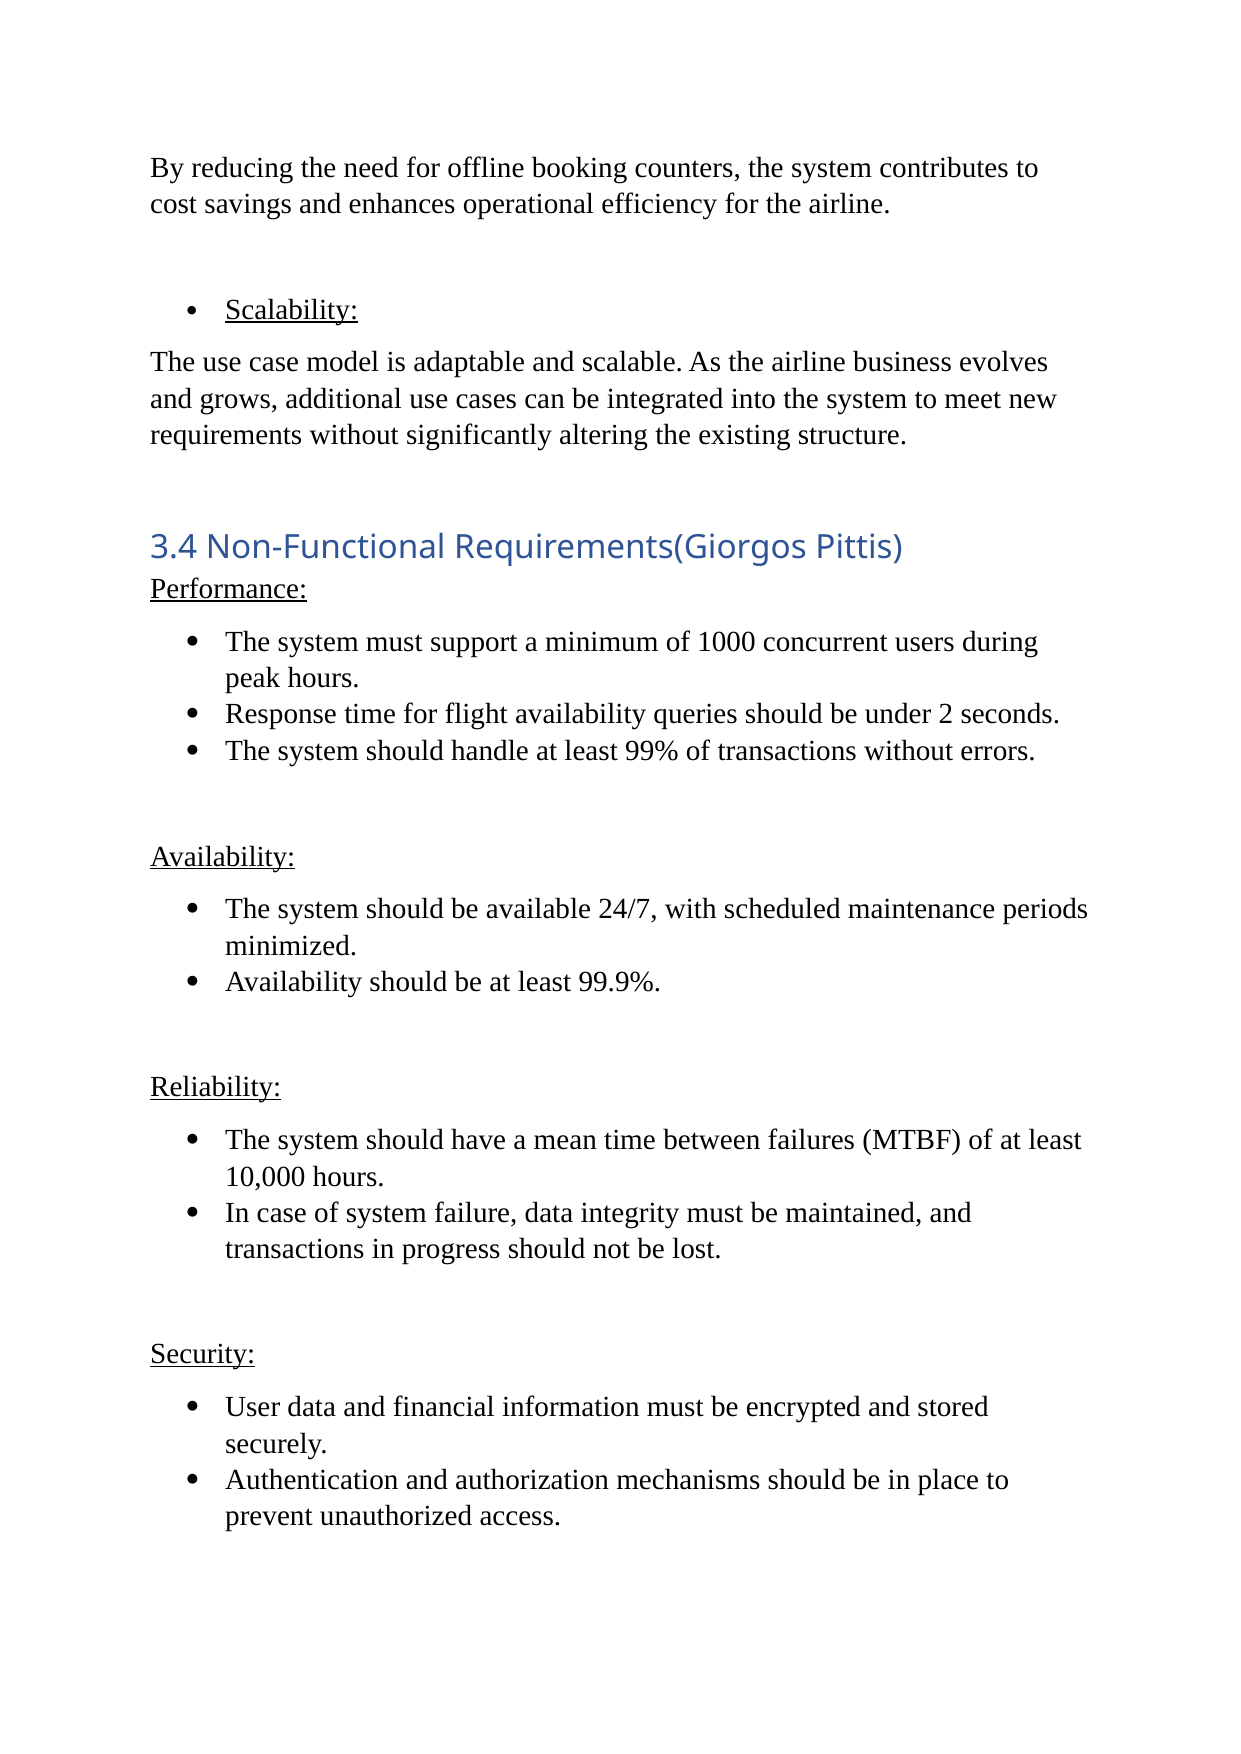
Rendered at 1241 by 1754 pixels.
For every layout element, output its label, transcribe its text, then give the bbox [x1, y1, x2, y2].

text Reliability: [150, 1069, 1090, 1103]
subtitle 3.4 Non-Functional Requirements(Giorgos Pittis) [150, 522, 1090, 568]
list Response time for flight availability queries should be under 2 seconds. [187, 697, 1090, 730]
list Authentication and authorization mechanisms should be in place to prevent unauthorized access. [187, 1462, 1090, 1532]
text The use case model is adaptable and scalable. As the airline business evolves and grows, additional use cases can be integrated into the system to meet new requirements without significantly altering the existing structure. [150, 344, 1090, 450]
text Performance: [150, 571, 1090, 605]
list User data and financial information must be encrypted and stored securely. [187, 1389, 1090, 1459]
list In case of system failure, data integrity must be maintained, and transactions in progress should not be lost. [187, 1195, 1090, 1264]
list The system must support a minimum of 1000 concurrent users during peak hours. [187, 624, 1090, 694]
text By reducing the need for offline booking counters, the system contributes to cost savings and enhances operational efficiency for the airline. [150, 150, 1090, 220]
list Scalability: [187, 292, 1090, 325]
text Security: [150, 1337, 1090, 1370]
list The system should have a mean time between failures (MTBF) of at least 10,000 hours. [187, 1122, 1090, 1192]
list The system should be available 24/7, with scheduled maintenance periods minimized. [187, 891, 1090, 961]
text Availability: [150, 839, 1090, 872]
list Availability should be at least 99.9%. [187, 964, 1090, 997]
list The system should handle at least 99% of transactions without errors. [187, 733, 1090, 767]
